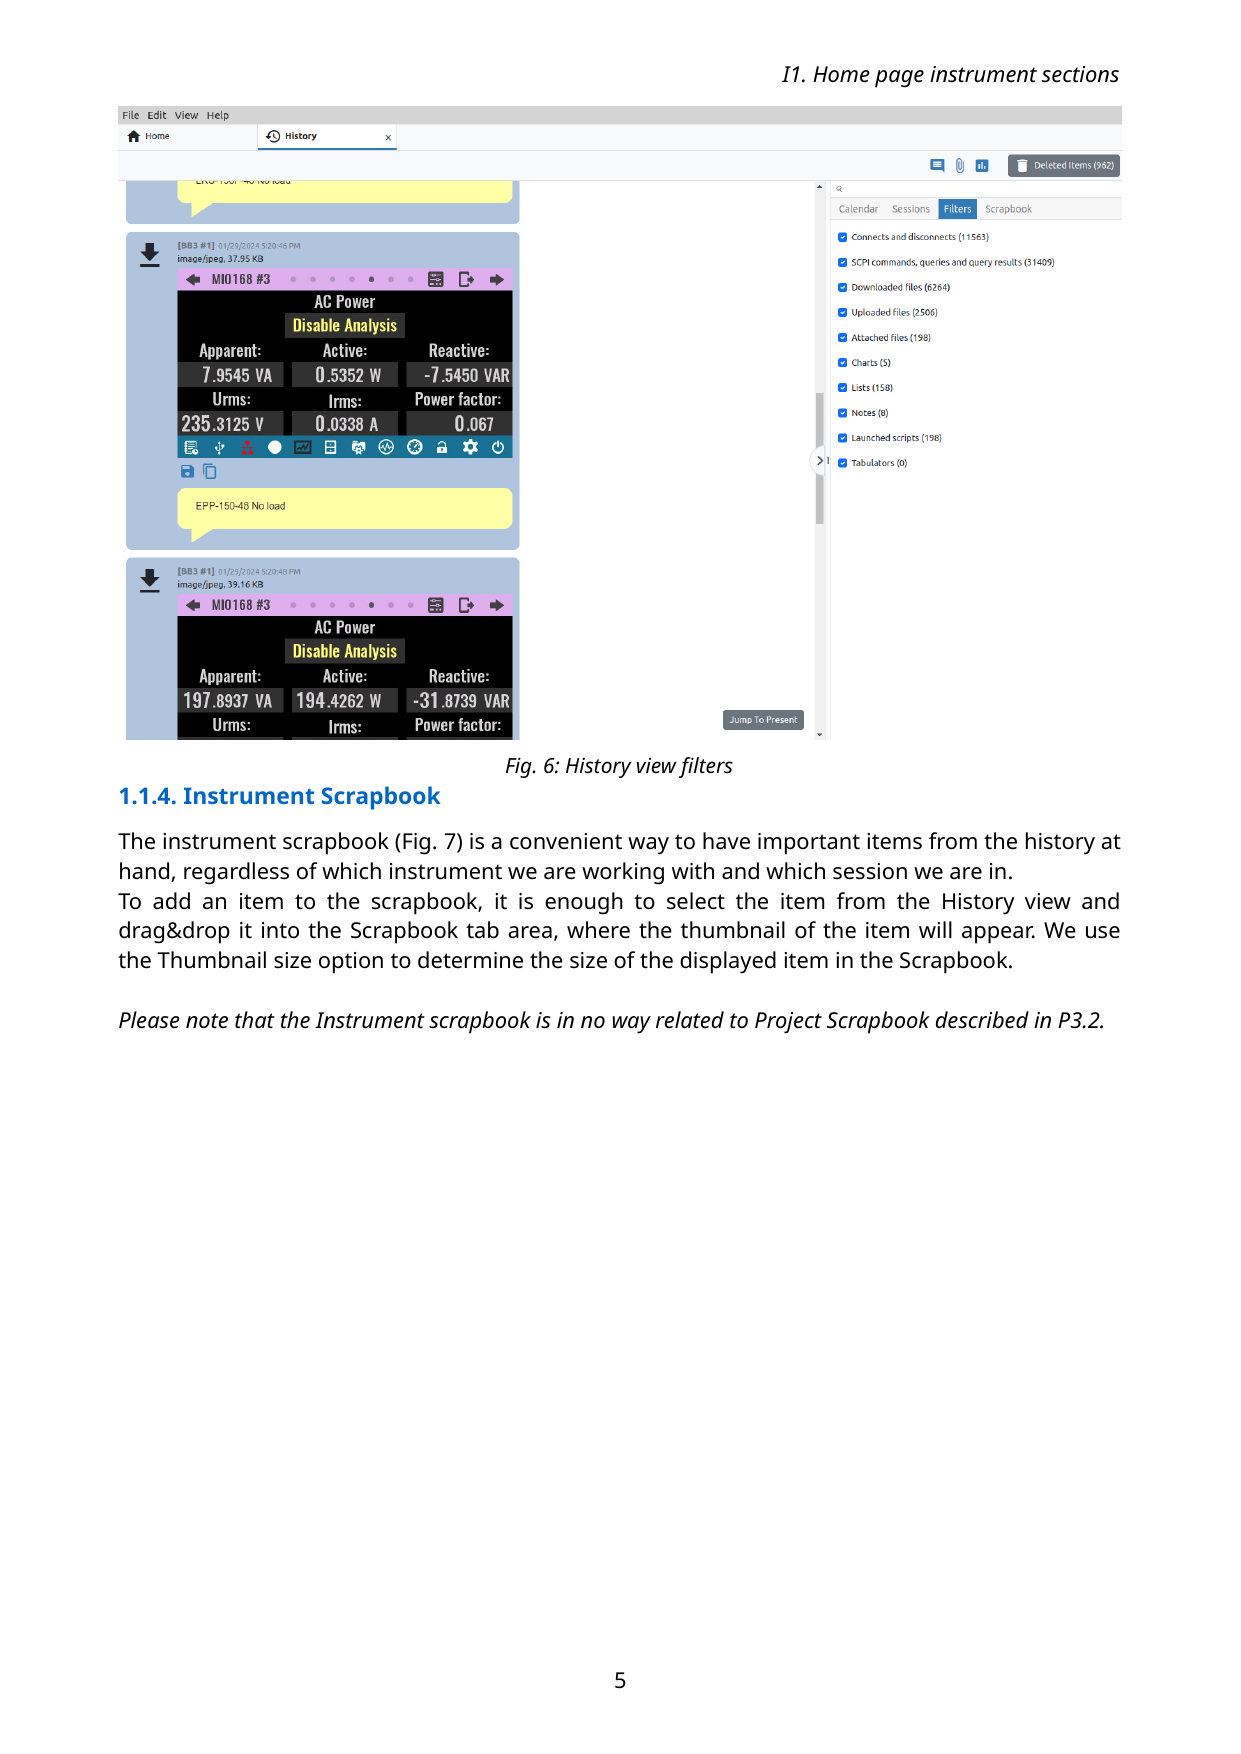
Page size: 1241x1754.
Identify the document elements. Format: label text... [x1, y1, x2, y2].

text Please note that the Instrument scrapbook is in no way related to Project Scrapbook described in P3.2. [118, 1005, 1122, 1034]
subtitle Instrument Scrapbook [118, 780, 1122, 811]
text To add an item to the scrapbook, it is enough to select the item from the History view and drag&drop it into the Scrapbook tab area, where the thumbnail of the item will appear. We use the Thumbnail size option to determine the size of the displayed item in the Scrapbook. [118, 886, 1122, 975]
text The instrument scrapbook (Fig. 7) is a convenient way to have important items from the history at hand, regardless of which instrument we are working with and which session we are in. [118, 826, 1122, 886]
list Fig. 6: History view filters [118, 740, 1122, 780]
picture [118, 106, 1123, 740]
